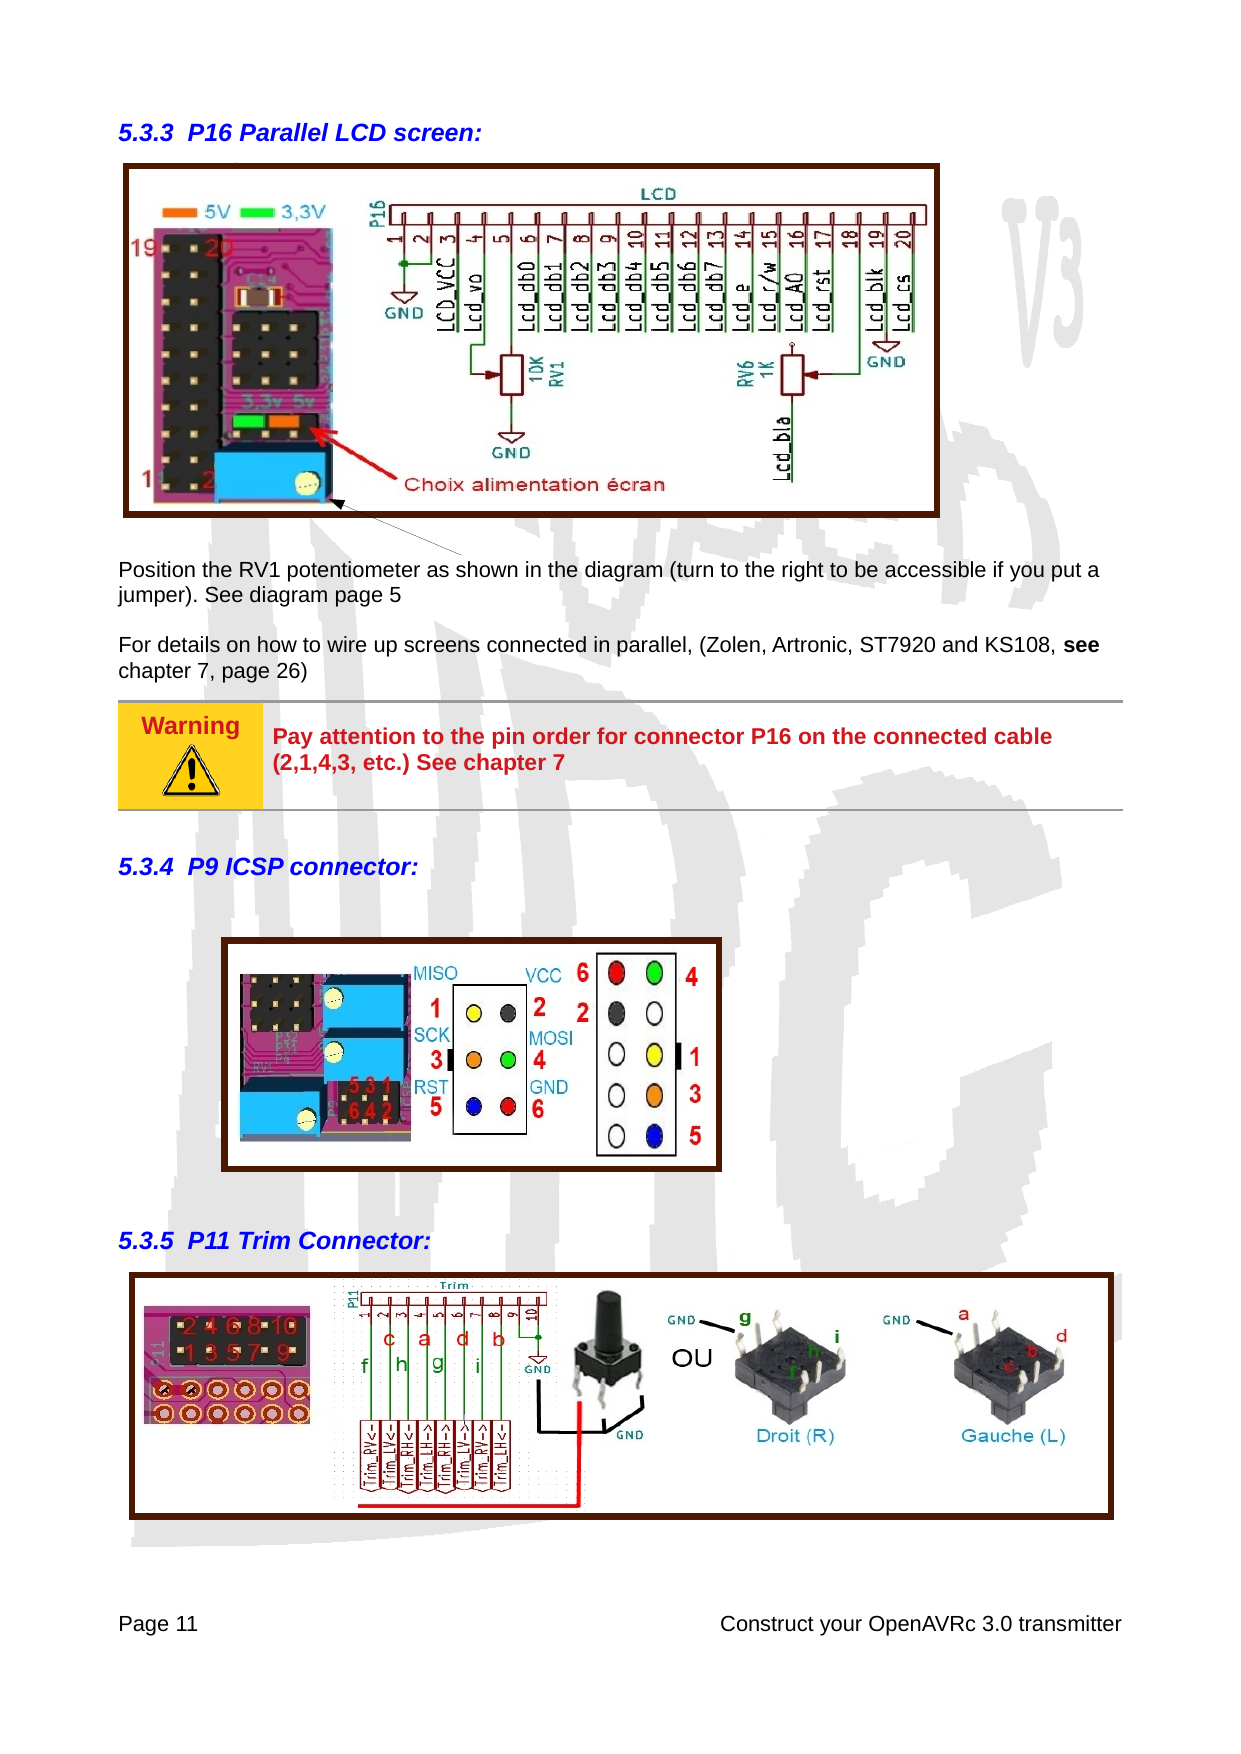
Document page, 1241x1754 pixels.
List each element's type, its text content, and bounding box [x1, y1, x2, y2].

subtitle 5.3.3 P16 Parallel LCD screen: [118, 118, 1122, 147]
picture [158, 740, 224, 800]
subtitle 5.3.4 P9 ICSP connector: [118, 851, 1122, 880]
subtitle 5.3.5 P11 Trim Connector: [118, 1226, 1122, 1254]
picture [135, 1278, 1108, 1513]
table_header Pay attention to the pin order for connector P16 on the connected cable (2,1,4,3, etc.) See chapter 7 [264, 703, 1122, 809]
picture [129, 169, 934, 511]
table_header Warning [118, 703, 263, 809]
text Position the RV1 potentiometer as shown in the diagram (turn to the right to be accessible if you put a jumper). See diagram page 5 [118, 557, 1122, 607]
picture [228, 944, 716, 1166]
text For details on how to wire up screens connected in parallel, (Zolen, Artronic, ST7920 and KS108, see chapter 7, page 26) [118, 632, 1122, 683]
